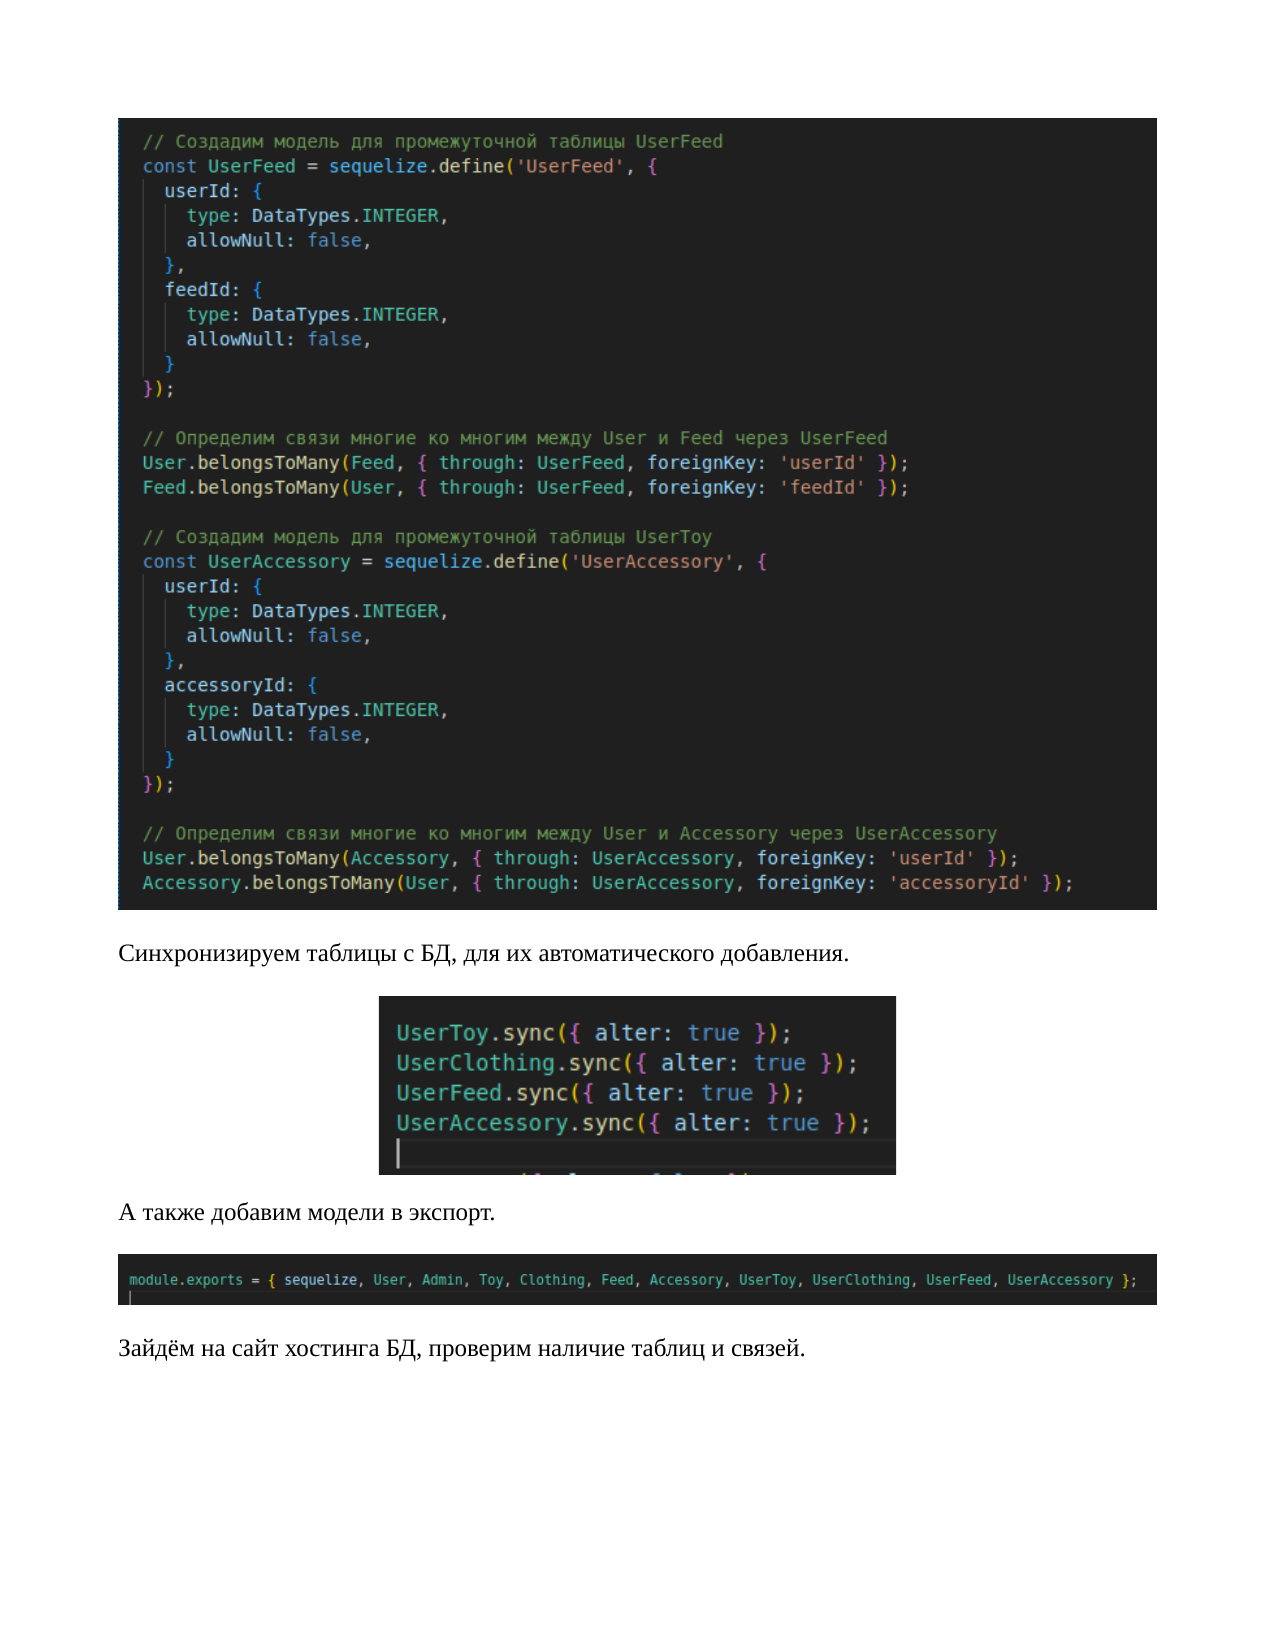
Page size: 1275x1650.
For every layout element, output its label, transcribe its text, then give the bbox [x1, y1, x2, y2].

text Синхронизируем таблицы с БД, для их автоматического добавления. [118, 938, 1157, 967]
picture [118, 118, 1157, 910]
picture [378, 996, 897, 1175]
text Зайдём на сайт хостинга БД, проверим наличие таблиц и связей. [118, 1333, 1157, 1362]
picture [118, 1254, 1157, 1305]
text А также добавим модели в экспорт. [118, 1197, 1157, 1226]
